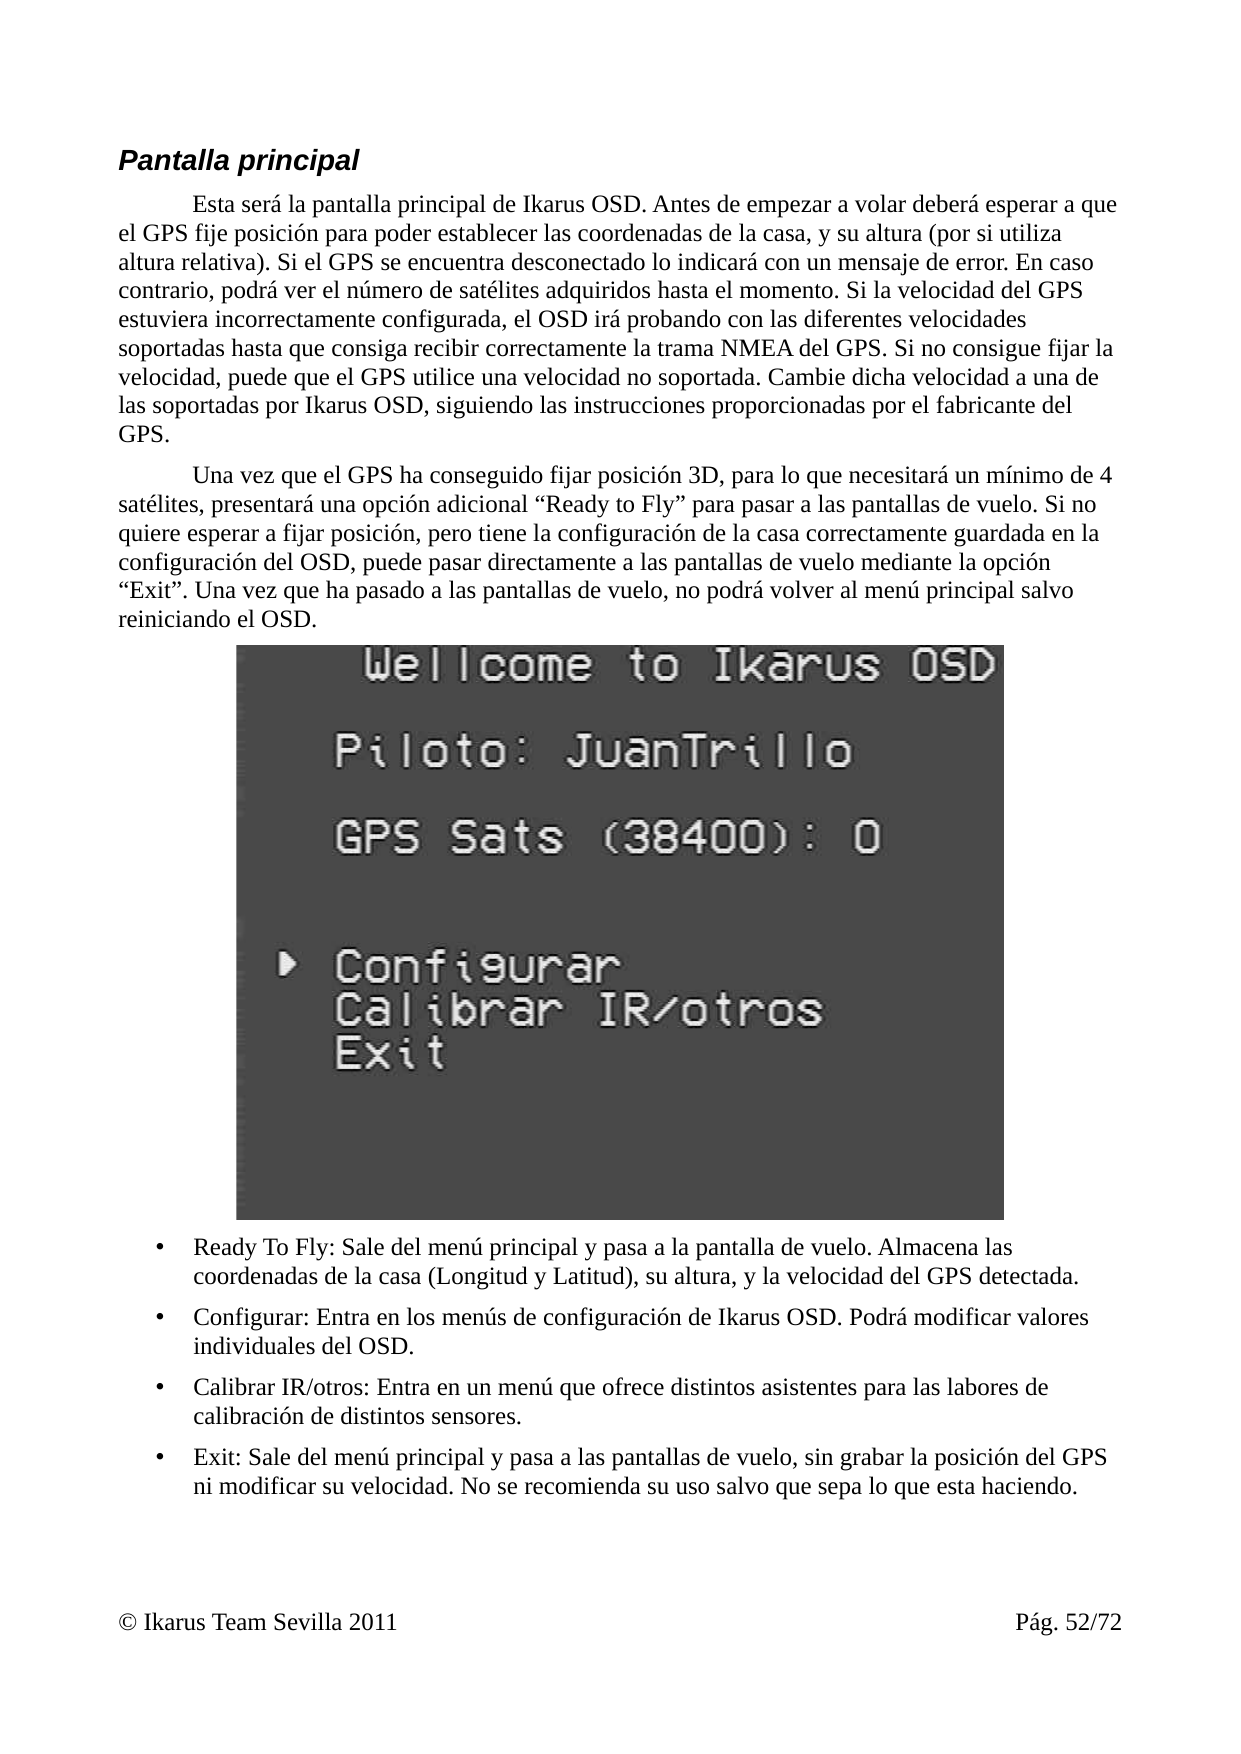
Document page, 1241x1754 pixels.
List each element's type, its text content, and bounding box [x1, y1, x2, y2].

text Una vez que el GPS ha conseguido fijar posición 3D, para lo que necesitará un mínimo de 4 satélites, presentará una opción adicional “Ready to Fly” para pasar a las pantallas de vuelo. Si no quiere esperar a fijar posición, pero tiene la configuración de la casa correctamente guardada en la configuración del OSD, puede pasar directamente a las pantallas de vuelo mediante la opción “Exit”. Una vez que ha pasado a las pantallas de vuelo, no podrá volver al menú principal salvo reiniciando el OSD. [118, 460, 1122, 633]
picture [236, 645, 1004, 1220]
list Ready To Fly: Sale del menú principal y pasa a la pantalla de vuelo. Almacena las coordenadas de la casa (Longitud y Latitud), su altura, y la velocidad del GPS detectada. [156, 1232, 1122, 1289]
text Esta será la pantalla principal de Ikarus OSD. Antes de empezar a volar deberá esperar a que el GPS fije posición para poder establecer las coordenadas de la casa, y su altura (por si utiliza altura relativa). Si el GPS se encuentra desconectado lo indicará con un mensaje de error. En caso contrario, podrá ver el número de satélites adquiridos hasta el momento. Si la velocidad del GPS estuviera incorrectamente configurada, el OSD irá probando con las diferentes velocidades soportadas hasta que consiga recibir correctamente la trama NMEA del GPS. Si no consigue fijar la velocidad, puede que el GPS utilice una velocidad no soportada. Cambie dicha velocidad a una de las soportadas por Ikarus OSD, siguiendo las instrucciones proporcionadas por el fabricante del GPS. [118, 189, 1122, 448]
list Calibrar IR/otros: Entra en un menú que ofrece distintos asistentes para las labores de calibración de distintos sensores. [156, 1372, 1122, 1429]
list Configurar: Entra en los menús de configuración de Ikarus OSD. Podrá modificar valores individuales del OSD. [156, 1302, 1122, 1359]
list Exit: Sale del menú principal y pasa a las pantallas de vuelo, sin grabar la posición del GPS ni modificar su velocidad. No se recomienda su uso salvo que sepa lo que esta haciendo. [156, 1442, 1122, 1499]
subtitle Pantalla principal [118, 143, 1122, 177]
